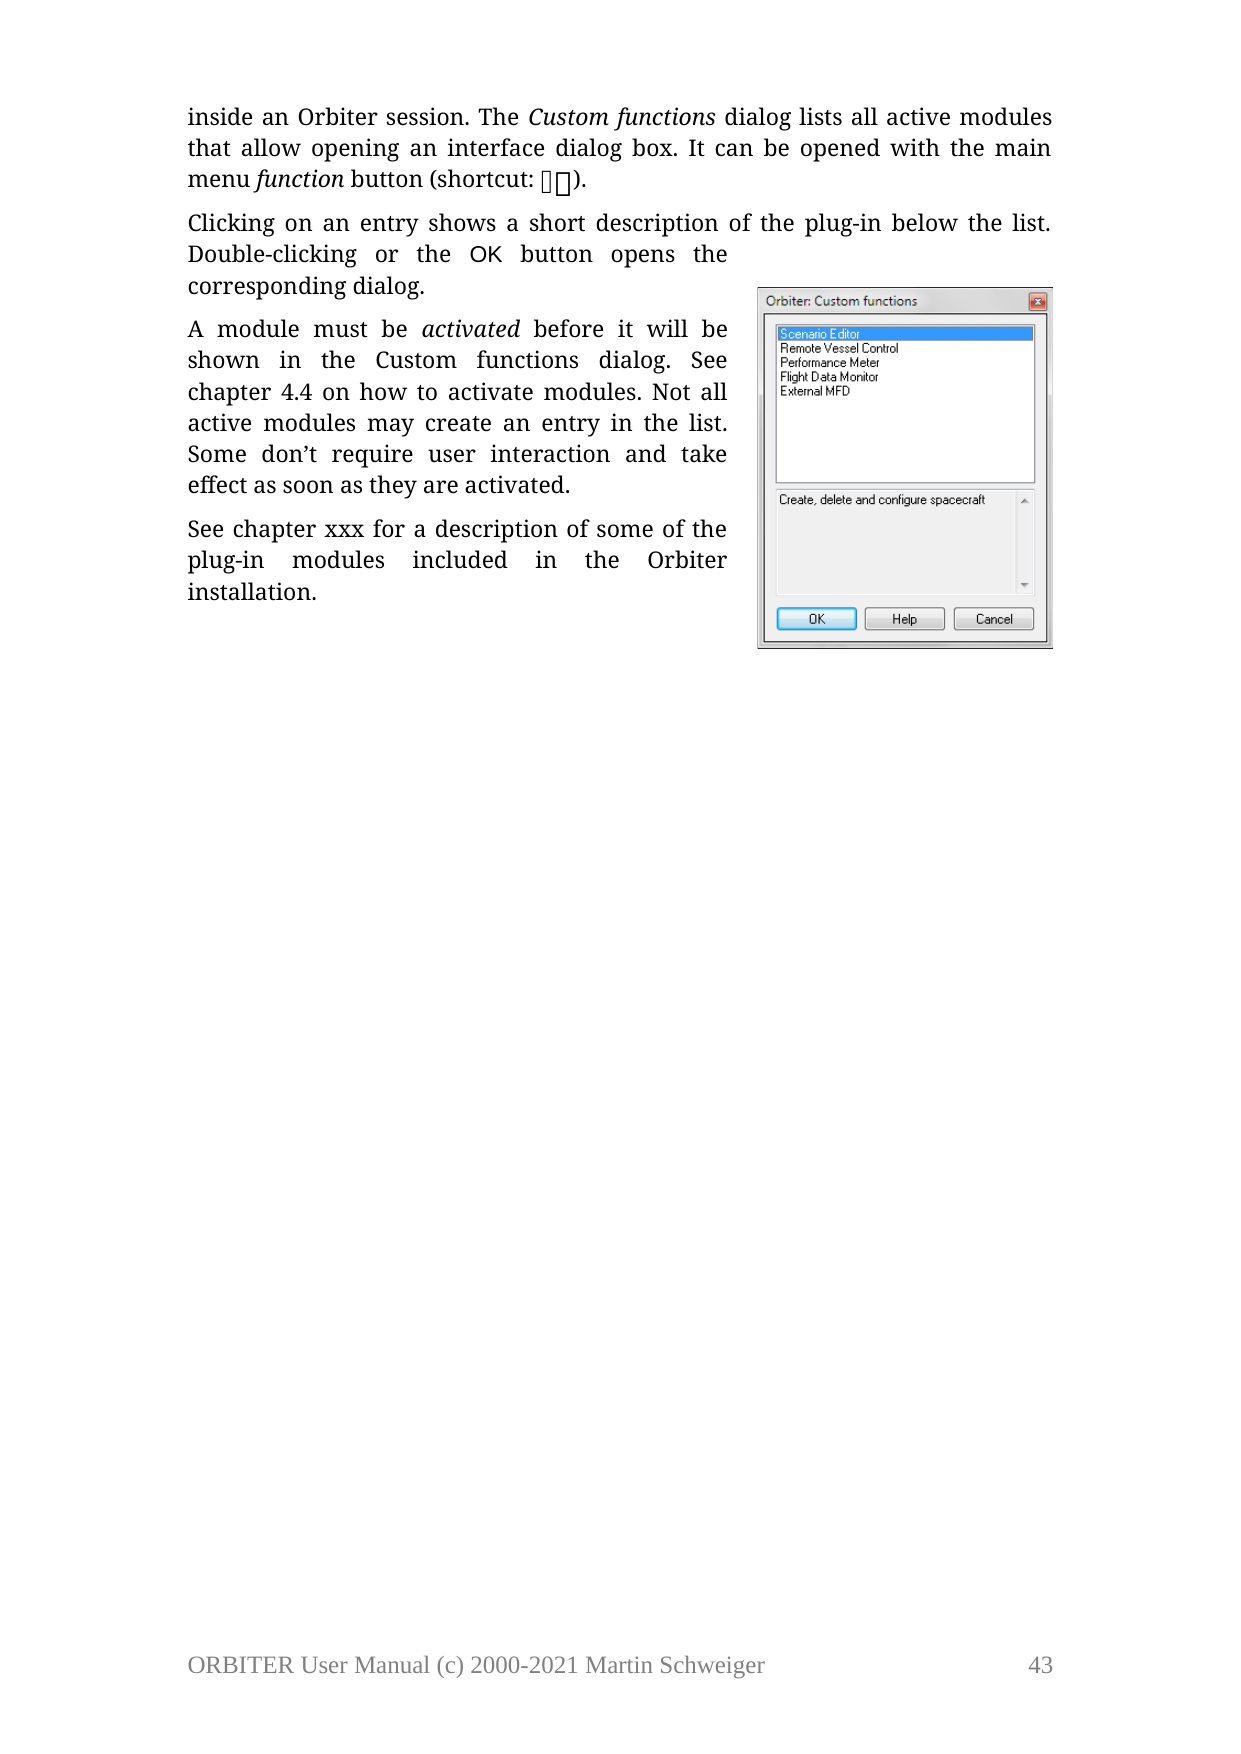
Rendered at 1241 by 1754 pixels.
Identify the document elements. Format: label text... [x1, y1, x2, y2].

text See chapter xxx for a description of some of the plug-in modules included in the Orbiter installation. [187, 513, 757, 606]
text inside an Orbiter session. The Custom functions dialog lists all active modules that allow opening an interface dialog box. It can be opened with the main menu function button (shortcut: ). [187, 100, 1053, 194]
picture [757, 287, 1053, 649]
text Clicking on an entry shows a short description of the plug-in below the list. Double-clicking or the OK button opens the corresponding dialog. [187, 207, 1053, 300]
text A module must be activated before it will be shown in the Custom functions dialog. See chapter 4.4 on how to activate modules. Not all active modules may create an entry in the list. Some don’t require user interaction and take effect as soon as they are activated. [187, 313, 757, 500]
